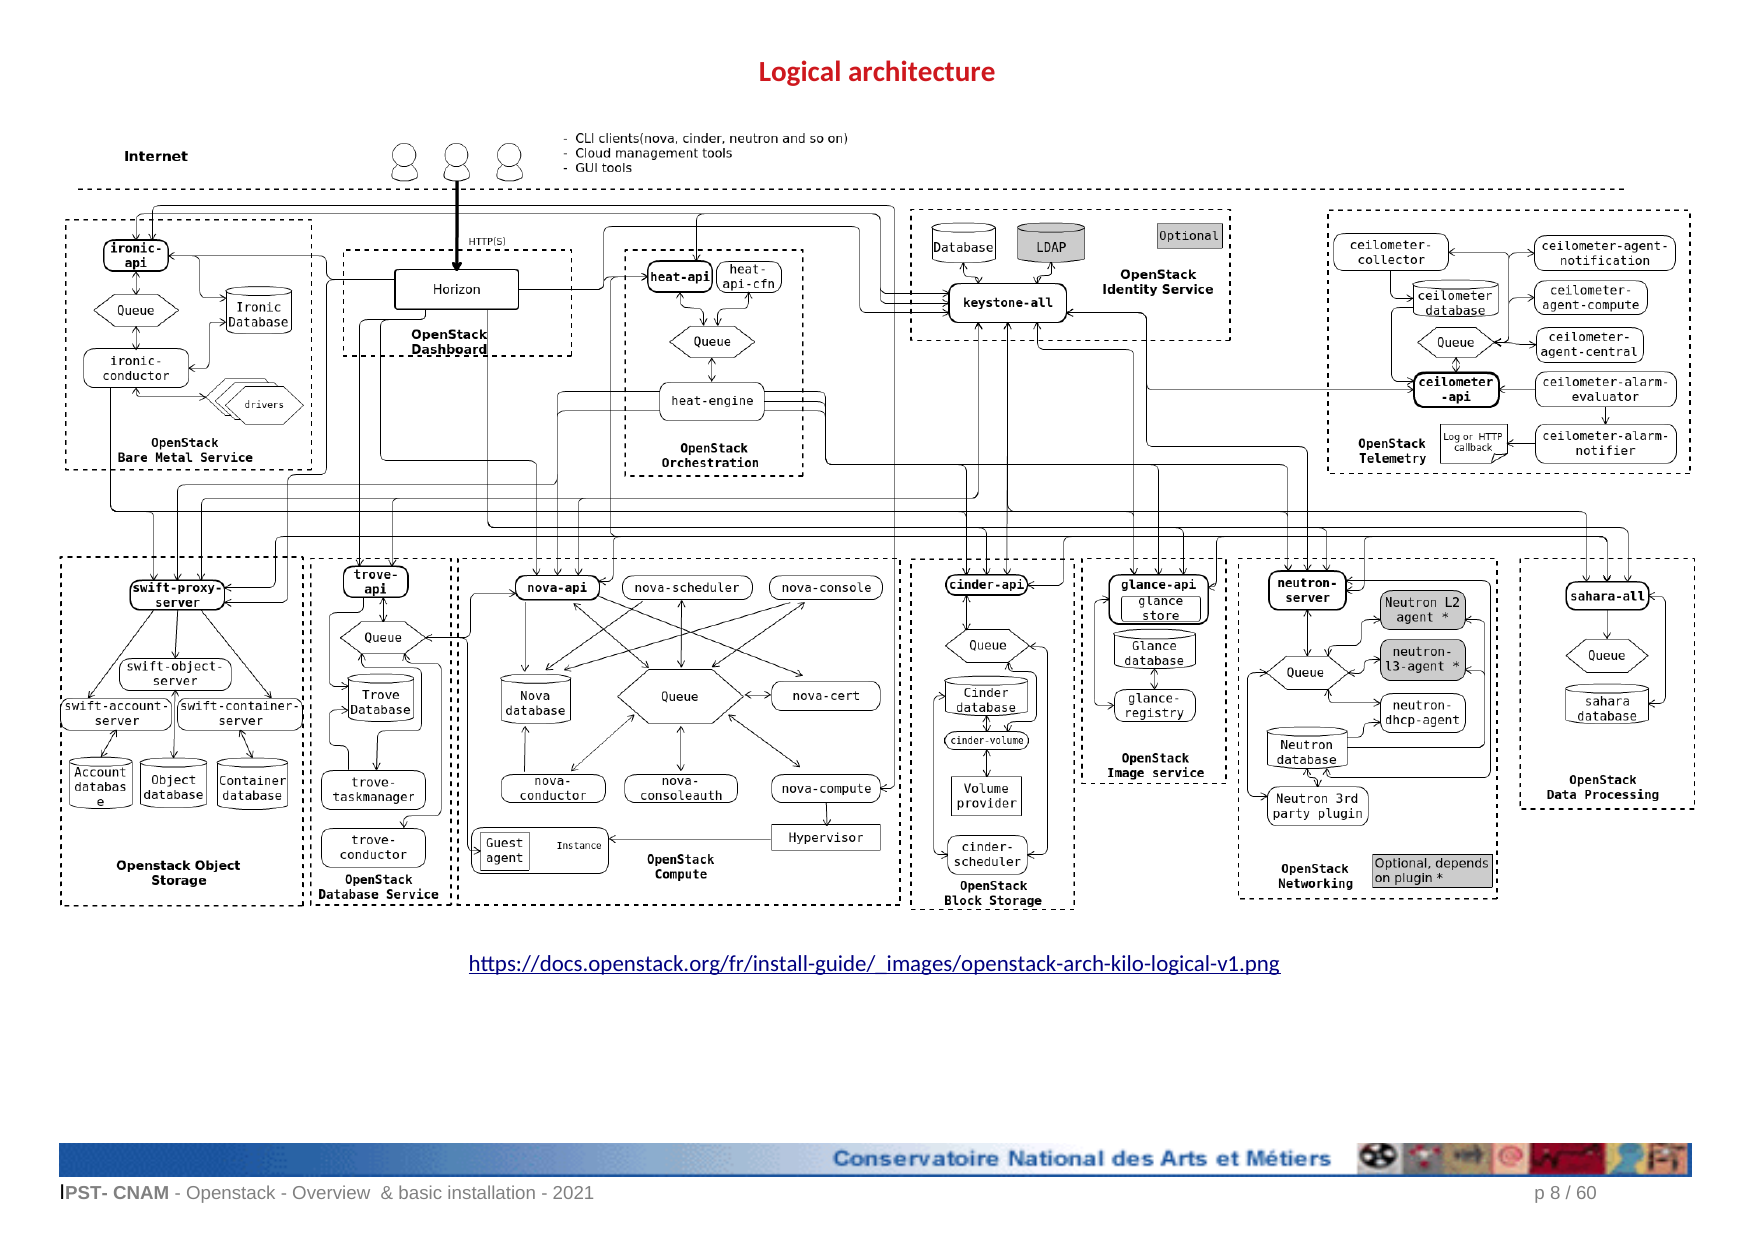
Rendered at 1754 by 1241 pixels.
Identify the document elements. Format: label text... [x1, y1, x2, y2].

text https://docs.openstack.org/fr/install-guide/_images/openstack-arch-kilo-logical-v1.png [59, 949, 1695, 977]
picture [59, 129, 1695, 910]
text Logical architecture [59, 53, 1695, 89]
